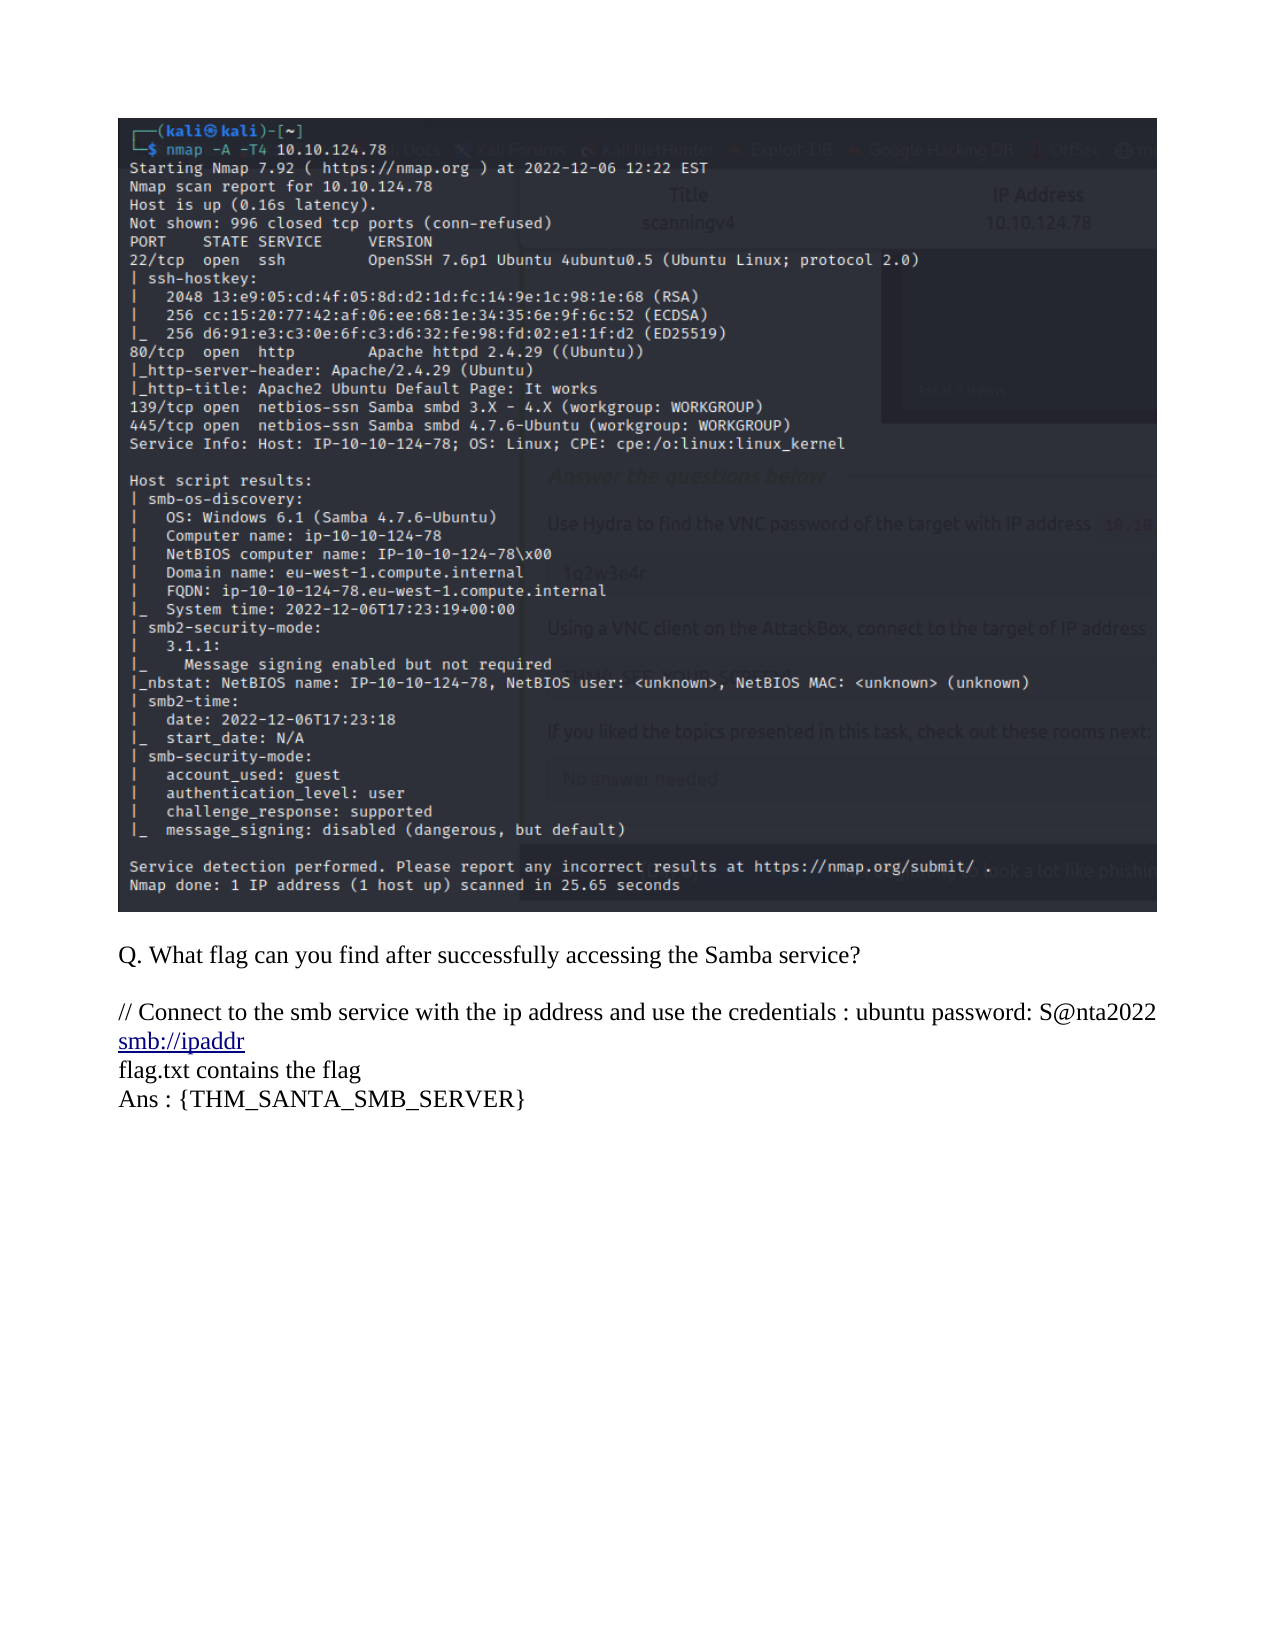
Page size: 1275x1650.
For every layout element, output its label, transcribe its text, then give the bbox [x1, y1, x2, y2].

text Q. What flag can you find after successfully accessing the Samba service? [118, 940, 1157, 969]
text Ans : {THM_SANTA_SMB_SERVER} [118, 1084, 1157, 1112]
text // Connect to the smb service with the ip address and use the credentials : ubuntu password: S@nta2022 [118, 997, 1157, 1026]
text smb://ipaddr [118, 1026, 1157, 1055]
picture [118, 118, 1157, 912]
text flag.txt contains the flag [118, 1055, 1157, 1084]
